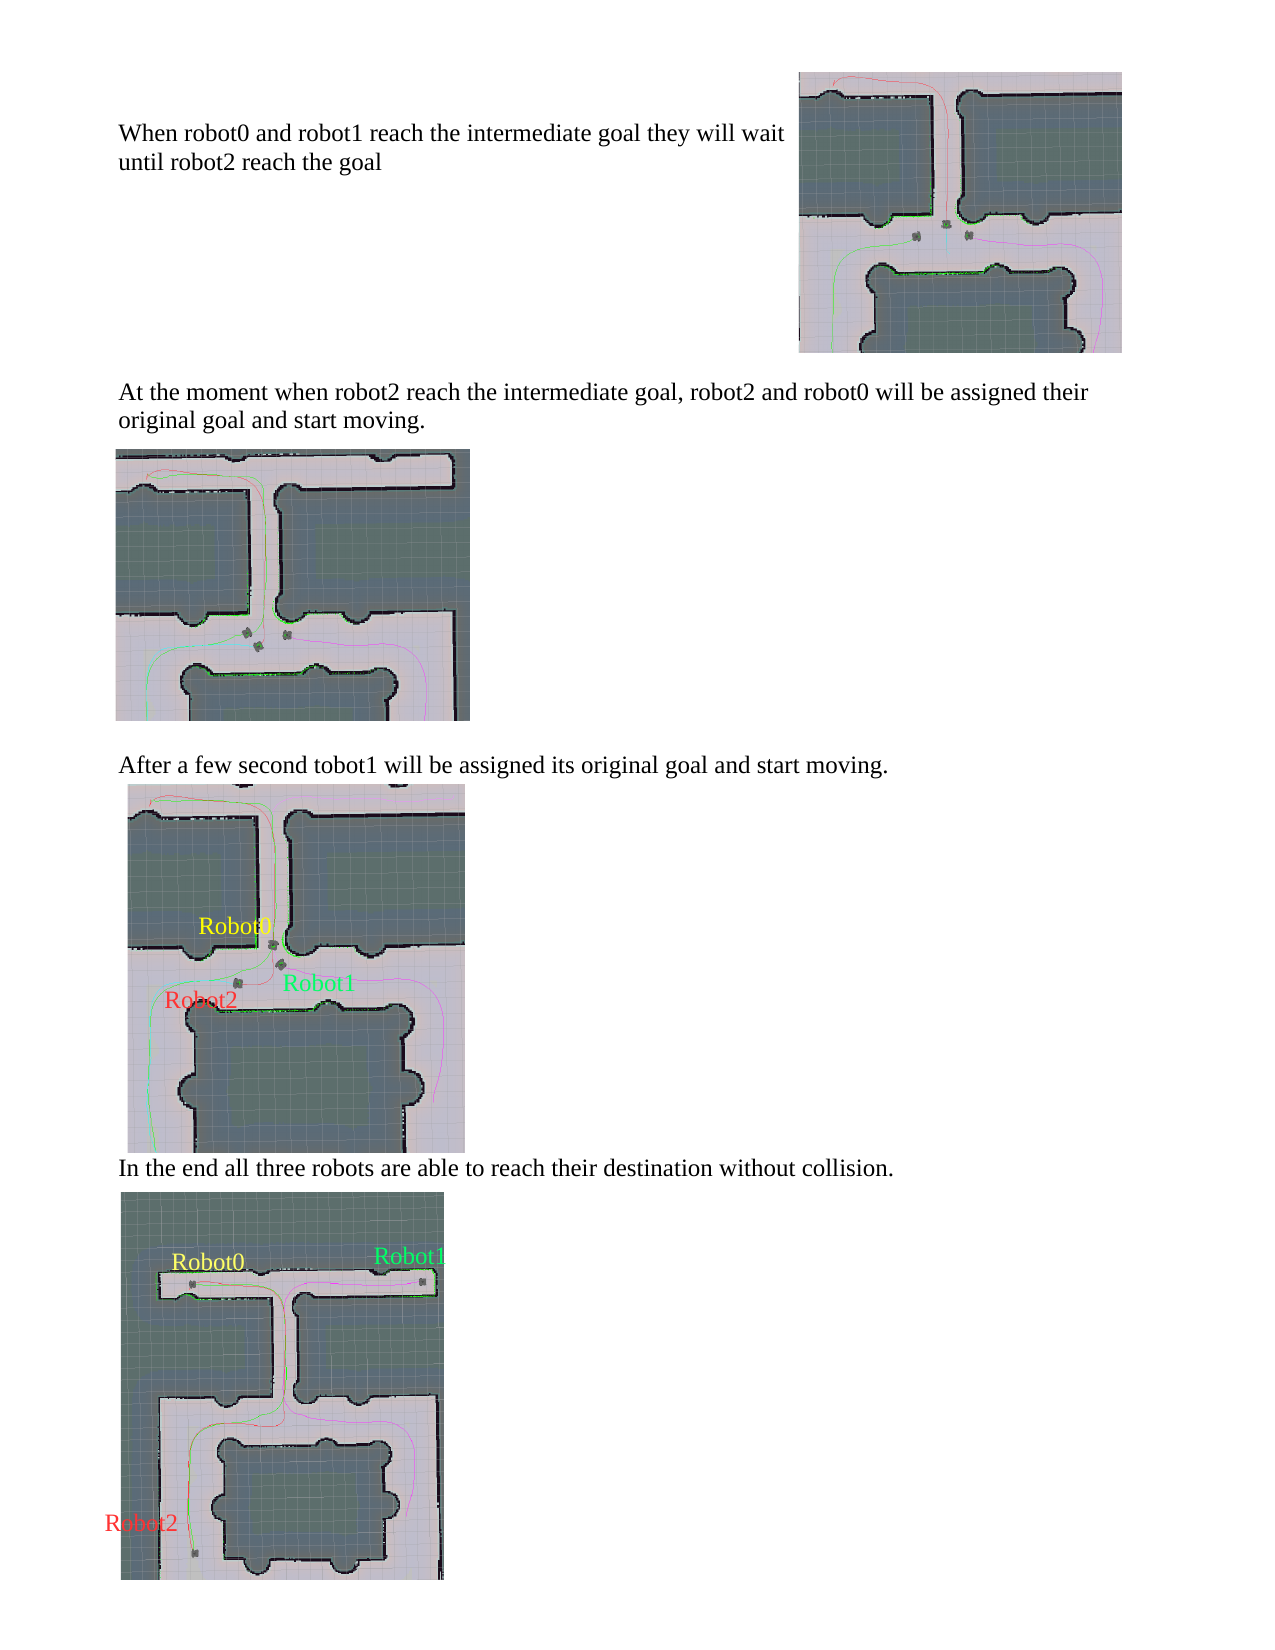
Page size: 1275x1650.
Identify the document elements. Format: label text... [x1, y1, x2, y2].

picture [148, 449, 220, 721]
text After a few second tobot1 will be assigned its original goal and start moving. [118, 751, 1157, 779]
text In the end all three robots are able to reach their destination without collision. [118, 1153, 1157, 1182]
picture [128, 1192, 190, 1580]
text [891, 118, 1157, 176]
picture [827, 72, 891, 353]
picture [161, 784, 227, 1153]
text When robot0 and robot1 reach the intermediate goal they will wait until robot2 reach the goal [118, 118, 827, 176]
text At the moment when robot2 reach the intermediate goal, robot2 and robot0 will be assigned their original goal and start moving. [118, 377, 1157, 434]
